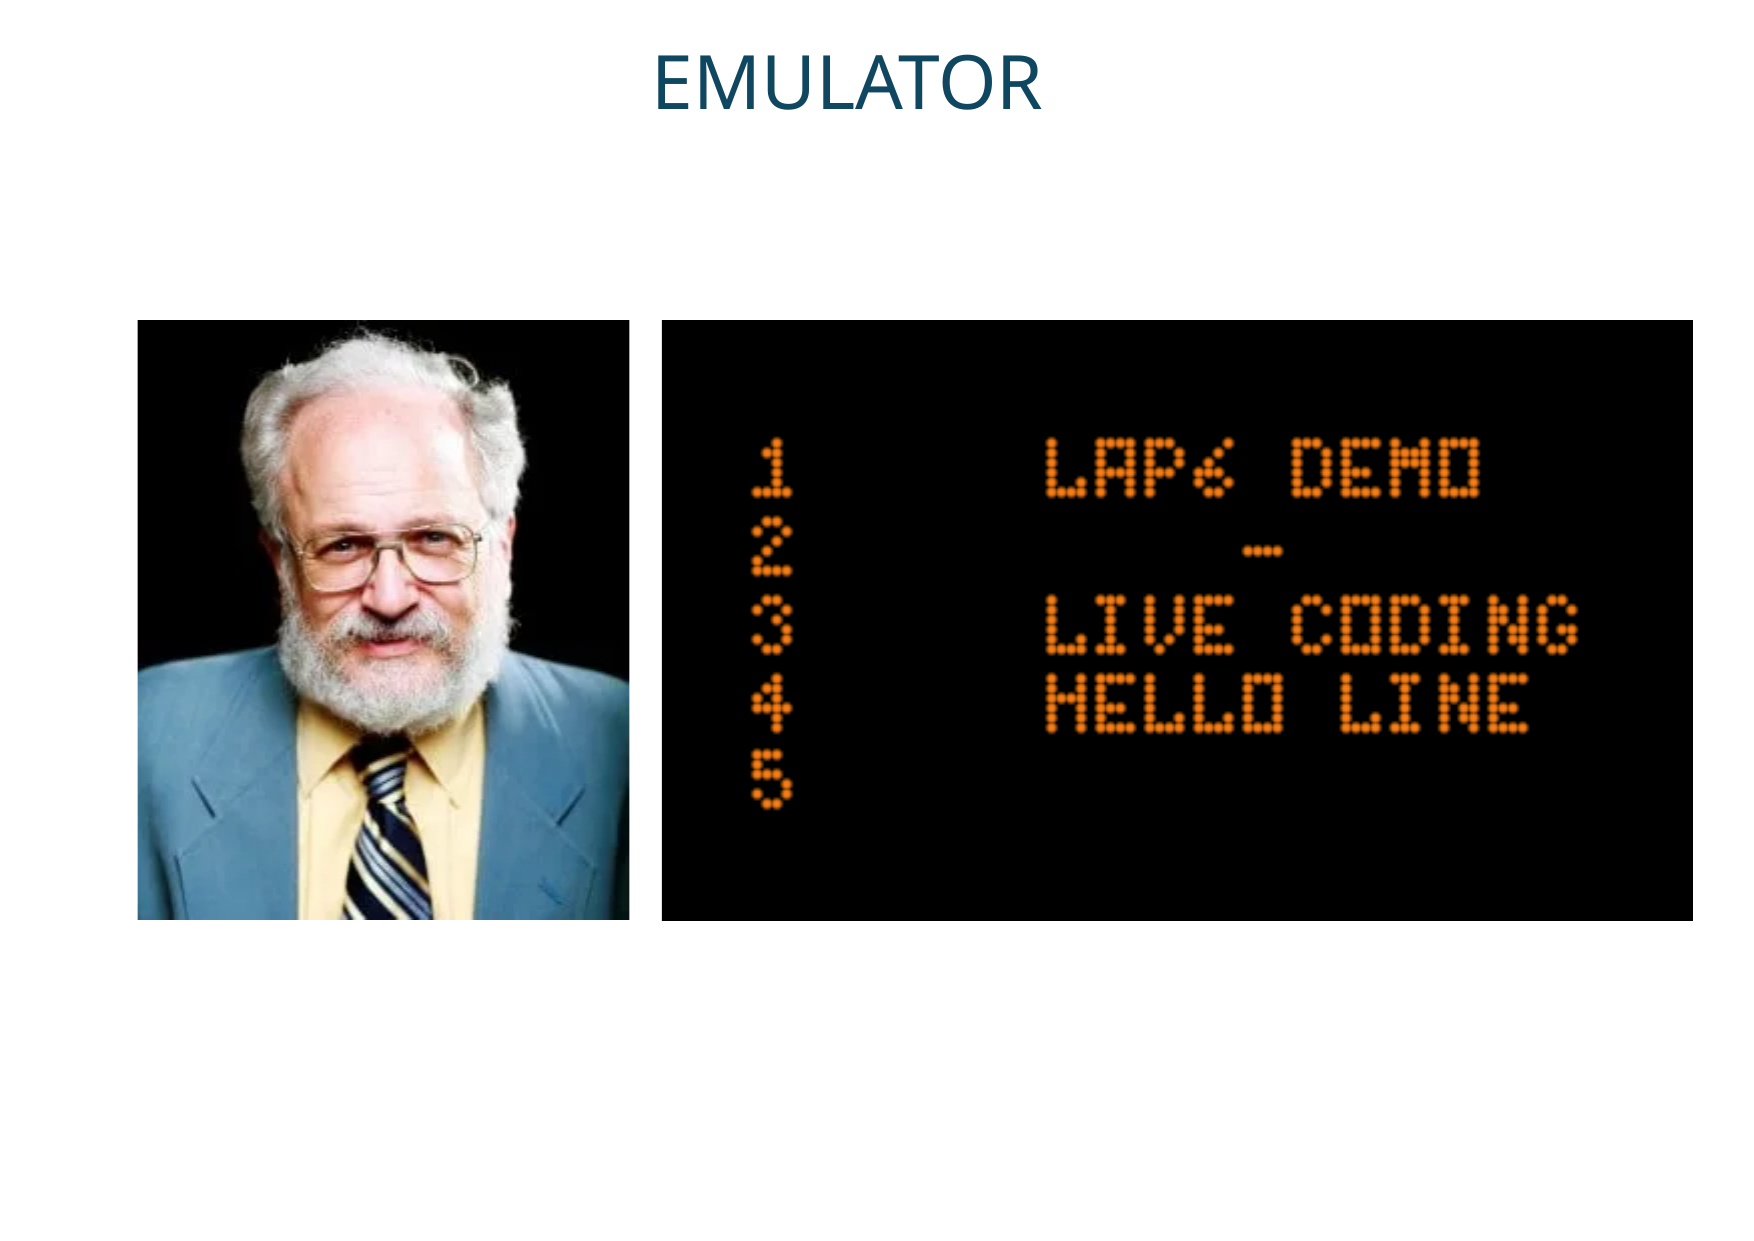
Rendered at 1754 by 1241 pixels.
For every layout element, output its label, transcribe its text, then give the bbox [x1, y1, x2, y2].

text EMULATOR [0, 29, 1724, 920]
